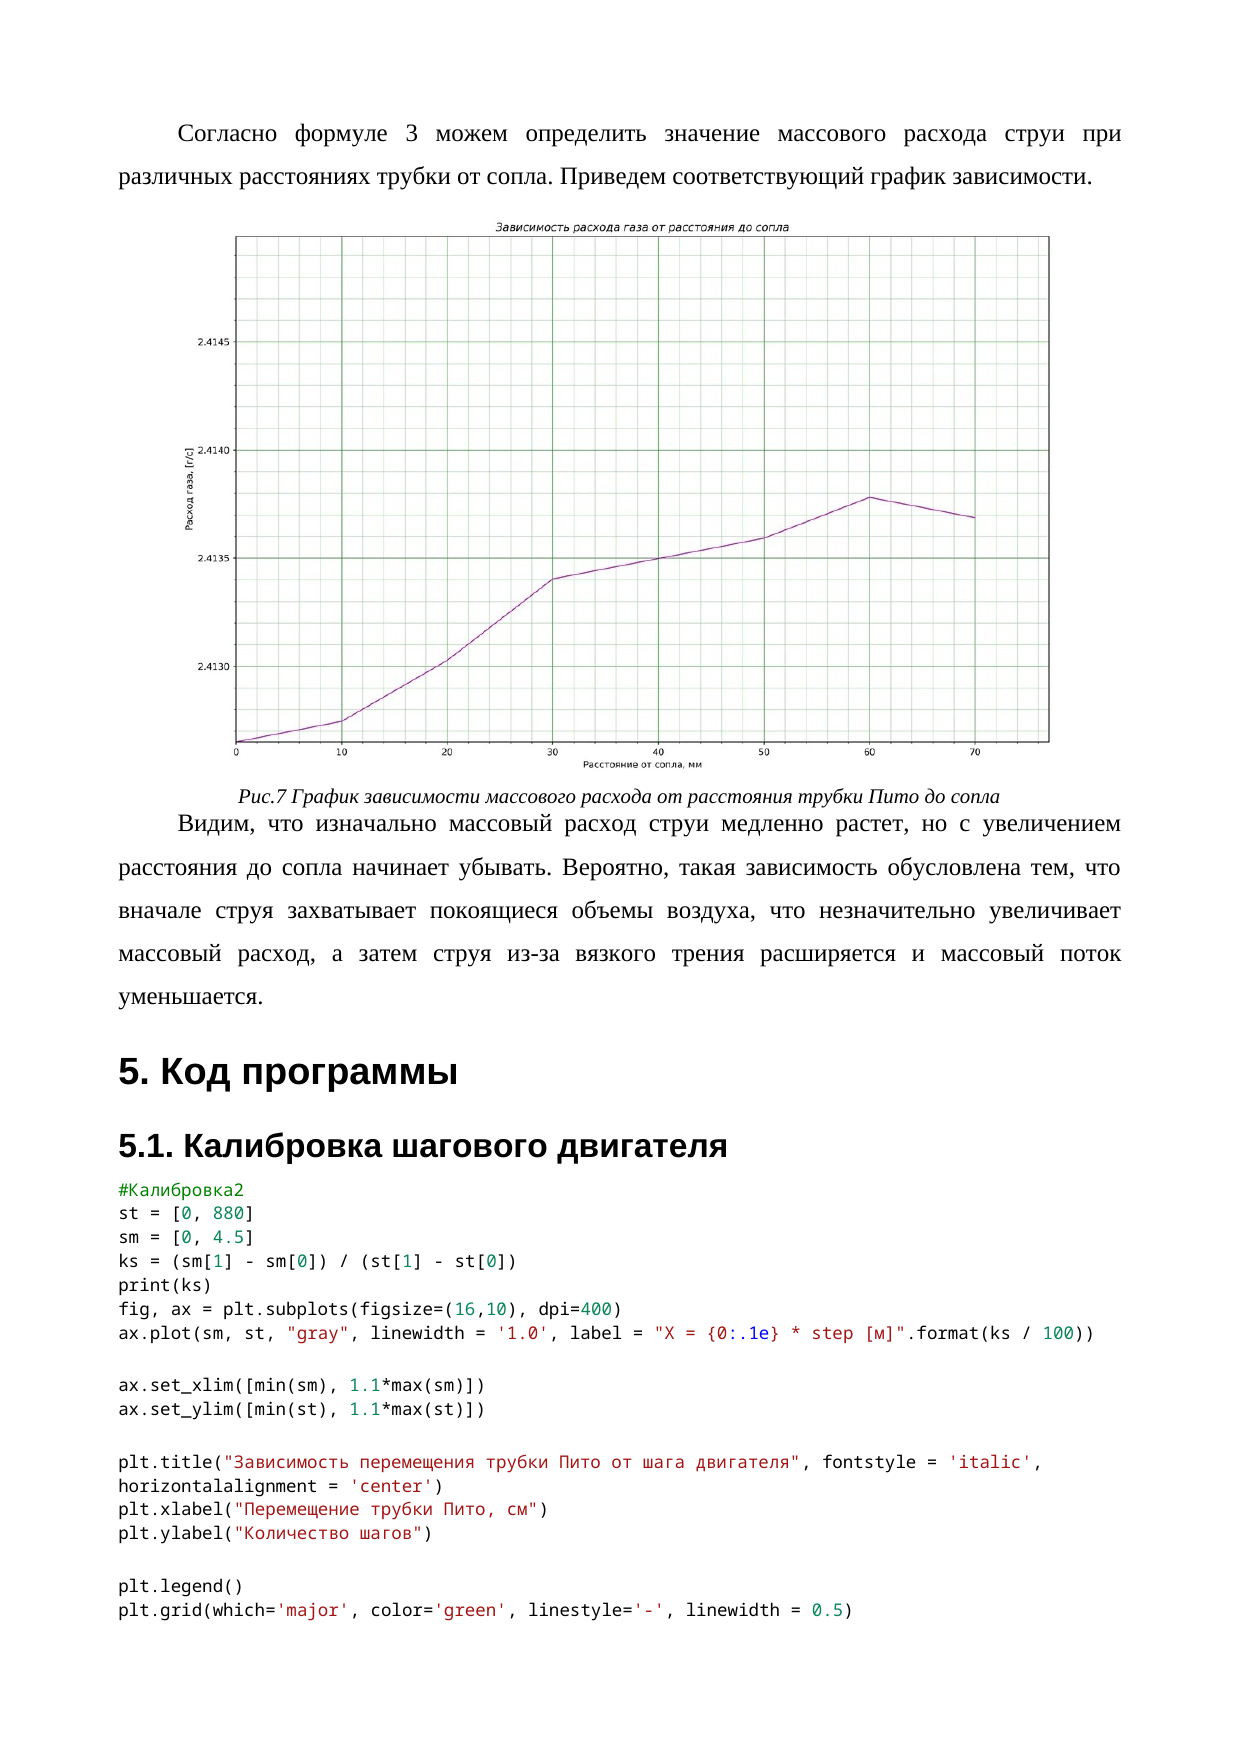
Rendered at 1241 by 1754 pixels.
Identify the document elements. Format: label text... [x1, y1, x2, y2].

text print(ks) [118, 1273, 1122, 1296]
text ks = (sm[1] - sm[0]) / (st[1] - st[0]) [118, 1249, 1122, 1273]
text plt.title("Зависимость перемещения трубки Пито от шага двигателя", fontstyle = 'italic', horizontalalignment = 'center') [118, 1449, 1122, 1497]
text fig, ax = plt.subplots(figsize=(16,10), dpi=400) [118, 1296, 1122, 1320]
text plt.legend() [118, 1573, 1122, 1597]
subtitle 5. Код программы [118, 1049, 1122, 1093]
picture [175, 204, 1065, 785]
text ax.set_xlim([min(sm), 1.1*max(sm)]) [118, 1373, 1122, 1397]
text plt.grid(which='major', color='green', linestyle='-', linewidth = 0.5) [118, 1597, 1122, 1621]
text Видим, что изначально массовый расход струи медленно растет, но с увеличением расстояния до сопла начинает убывать. Вероятно, такая зависимость обусловлена тем, что вначале струя захватывает покоящиеся объемы воздуха, что незначительно увеличивает массовый расход, а затем струя из-за вязкого трения расширяется и массовый поток уменьшается. [118, 808, 1122, 1010]
subtitle 5.1. Калибровка шагового двигателя [118, 1126, 1122, 1165]
text plt.xlabel("Перемещение трубки Пито, см") [118, 1497, 1122, 1521]
text Рис.7 График зависимости массового расхода от расстояния трубки Пито до сопла [118, 784, 1122, 808]
text st = [0, 880] [118, 1201, 1122, 1225]
text sm = [0, 4.5] [118, 1225, 1122, 1249]
text #Калибровка2 [118, 1177, 1122, 1201]
text plt.ylabel("Количество шагов") [118, 1521, 1122, 1545]
text ax.plot(sm, st, "gray", linewidth = '1.0', label = "X = {0:.1e} * step [м]".format(ks / 100)) [118, 1320, 1122, 1344]
text ax.set_ylim([min(st), 1.1*max(st)]) [118, 1397, 1122, 1421]
text Согласно формуле 3 можем определить значение массового расхода струи при различных расстояниях трубки от сопла. Приведем соответствующий график зависимости. [118, 118, 1122, 190]
